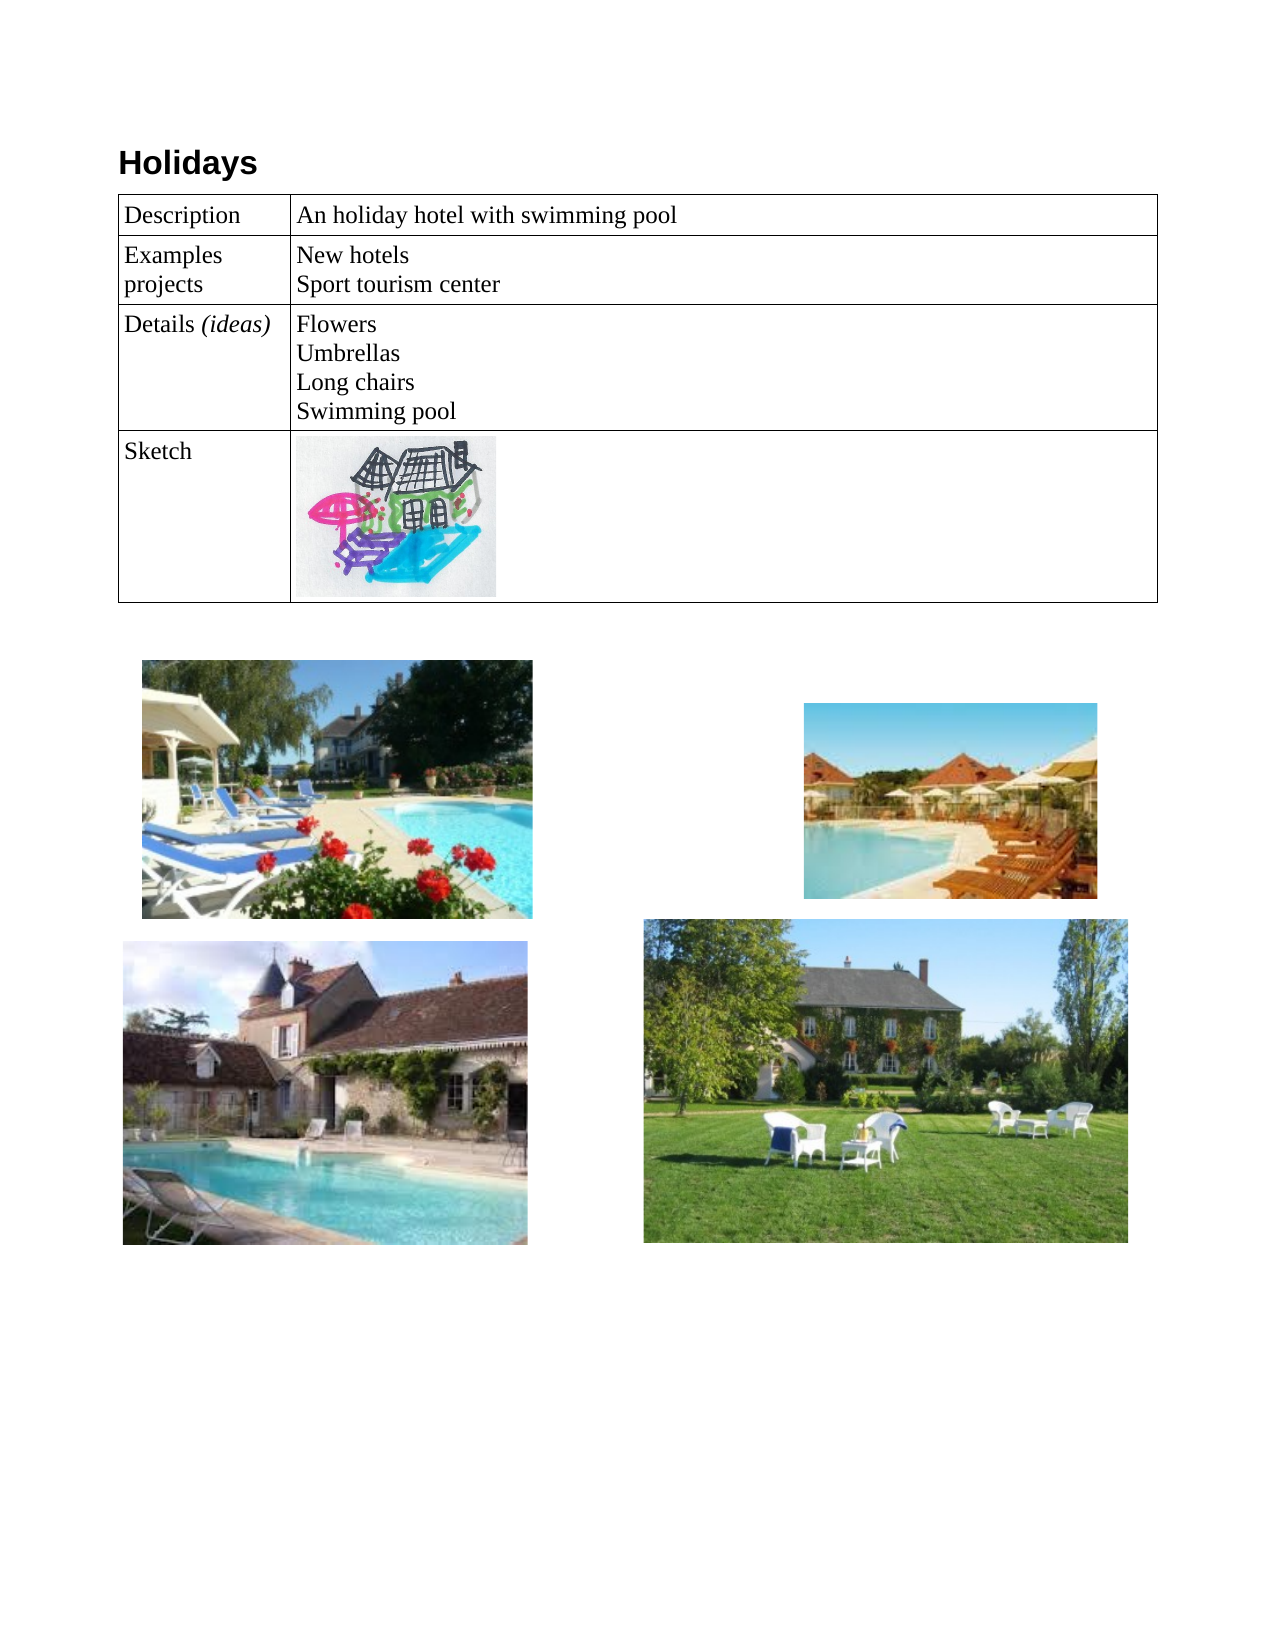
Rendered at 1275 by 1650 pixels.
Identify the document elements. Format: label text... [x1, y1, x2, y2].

picture [122, 941, 528, 1245]
picture [643, 919, 1129, 1243]
picture [142, 660, 533, 919]
table_cell Examples projects [119, 236, 290, 304]
picture [803, 703, 1098, 899]
table_cell [291, 431, 1157, 602]
table_header An holiday hotel with swimming pool [291, 195, 1157, 234]
table_cell Details (ideas) [119, 305, 290, 430]
table_cell New hotels Sport tourism center [291, 236, 1157, 304]
table_cell Sketch [119, 431, 290, 602]
picture [296, 436, 497, 597]
subtitle Holidays [118, 143, 1157, 182]
table_cell Flowers Umbrellas Long chairs Swimming pool [291, 305, 1157, 430]
table_header Description [119, 195, 290, 234]
